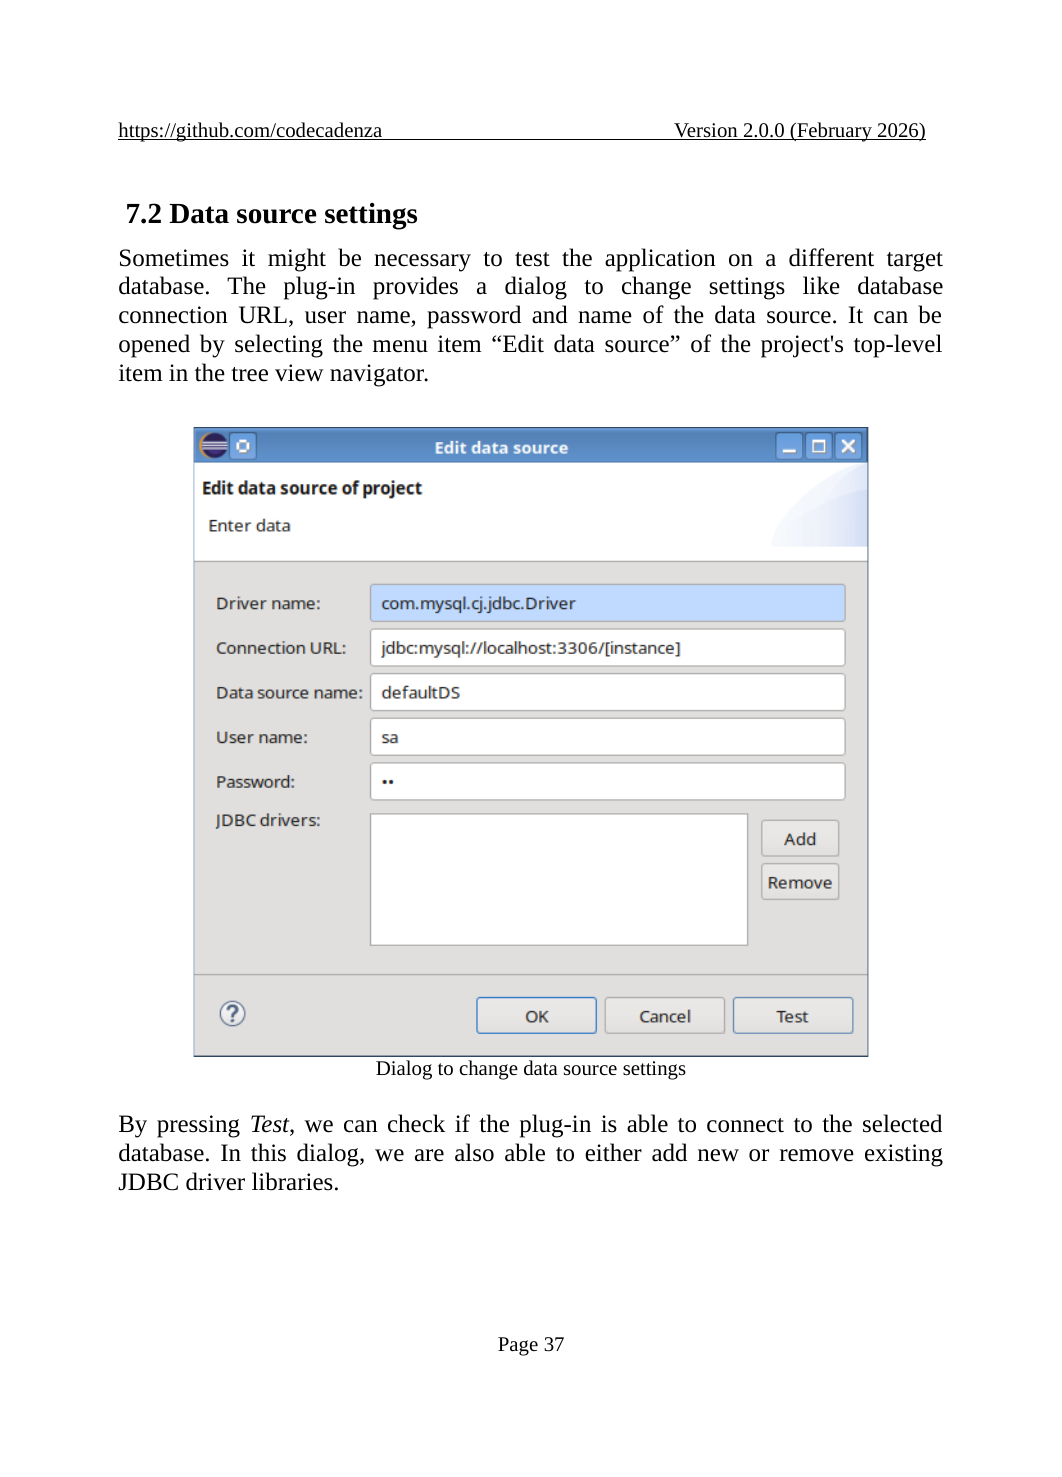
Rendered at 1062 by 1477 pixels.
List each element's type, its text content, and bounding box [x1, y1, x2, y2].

text Sometimes it might be necessary to test the application on a different target database. The plug-in provides a dialog to change settings like database connection URL, user name, password and name of the data source. It can be opened by selecting the menu item “Edit data source” of the project's top-level item in the tree view navigator. [118, 243, 944, 386]
subtitle Data source settings [118, 197, 944, 230]
text By pressing Test, we can check if the plug-in is able to connect to the selected database. In this dialog, we are also able to either add new or remove existing JDBC driver libraries. [118, 1109, 944, 1195]
text Dialog to change data source settings [193, 1057, 868, 1080]
picture [193, 427, 869, 1057]
